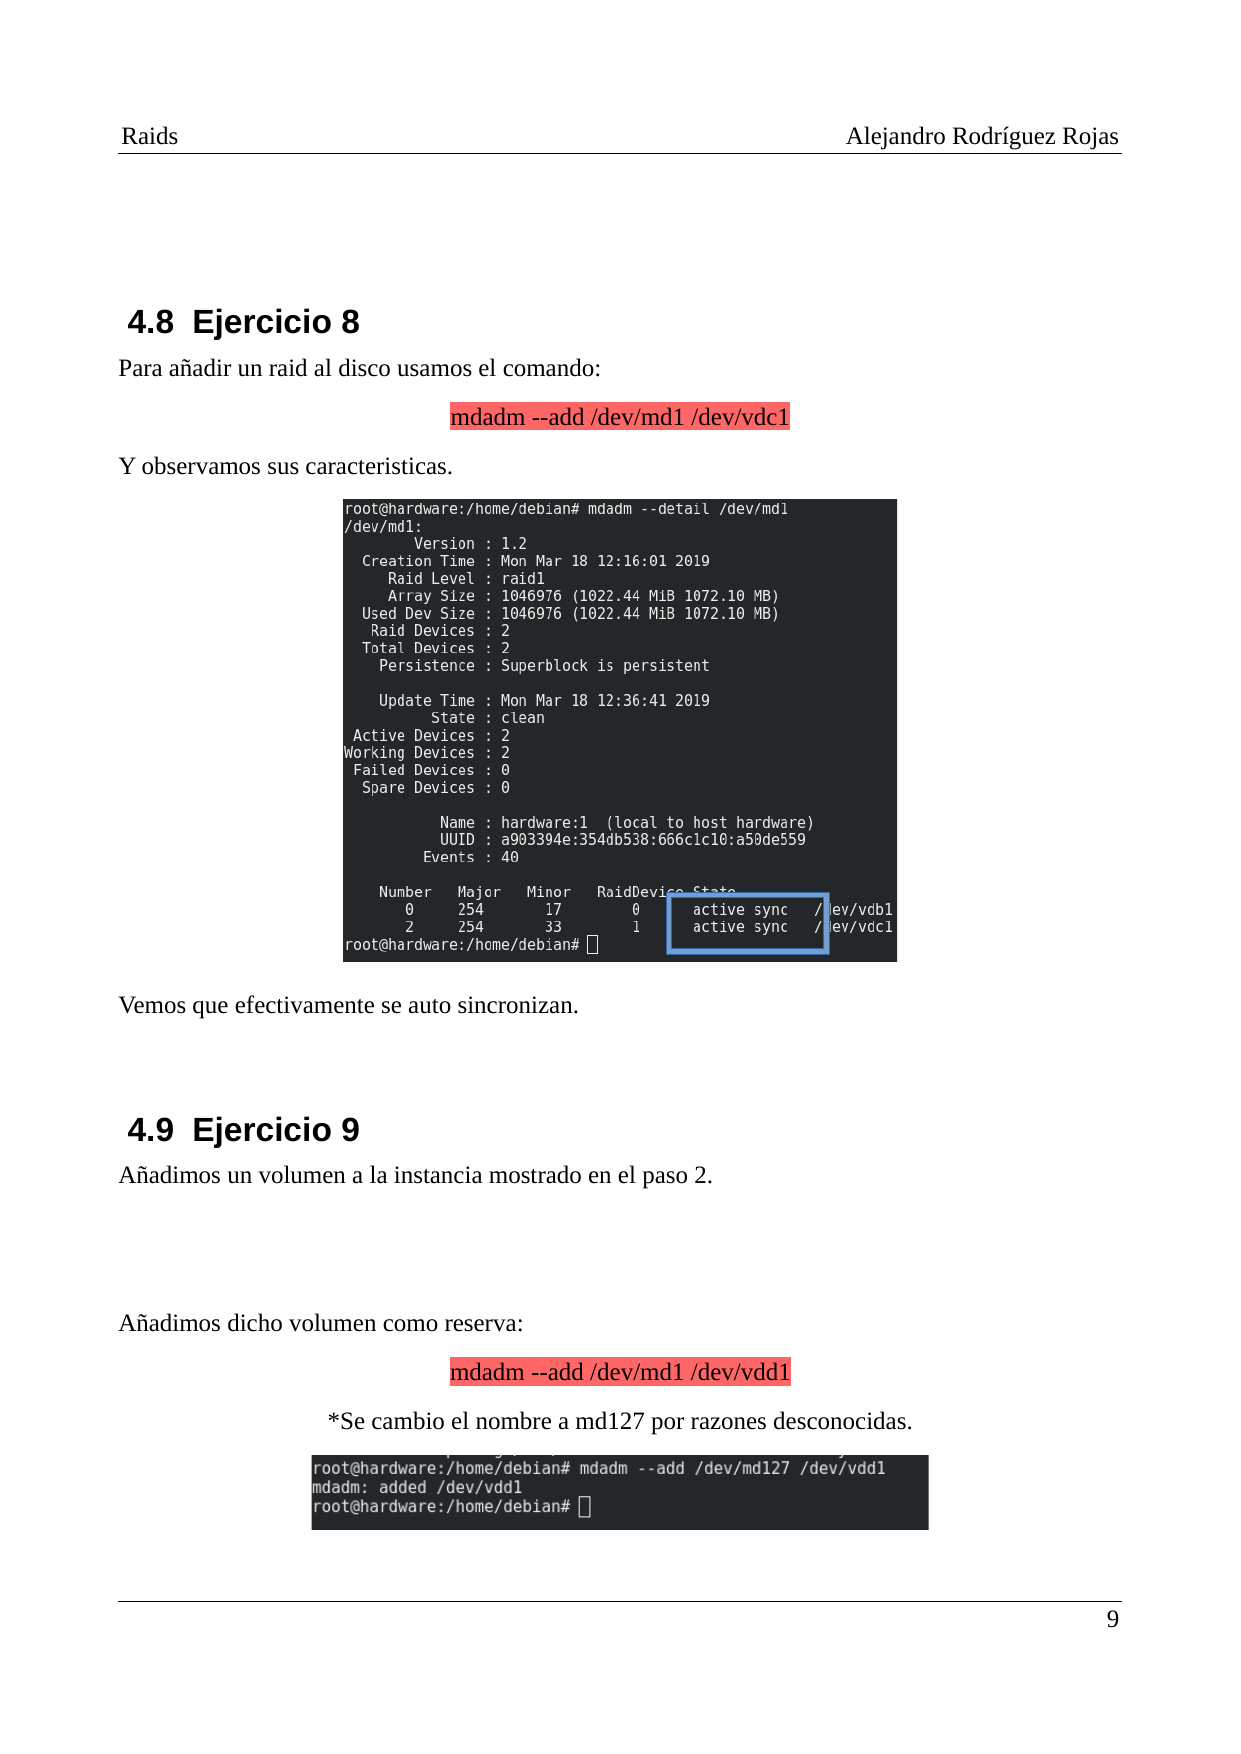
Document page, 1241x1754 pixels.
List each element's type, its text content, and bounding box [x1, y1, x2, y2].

text mdadm --add /dev/md1 /dev/vdc1 [118, 402, 1122, 430]
text Vemos que efectivamente se auto sincronizan. [118, 990, 1122, 1019]
subtitle Ejercicio 8 [118, 301, 1122, 340]
text Añadimos un volumen a la instancia mostrado en el paso 2. [118, 1161, 1122, 1189]
subtitle Ejercicio 9 [118, 1109, 1122, 1148]
text Y observamos sus caracteristicas. [118, 451, 1122, 479]
text Añadimos dicho volumen como reserva: [118, 1308, 1122, 1336]
text Para añadir un raid al disco usamos el comando: [118, 353, 1122, 381]
text mdadm --add /dev/md1 /dev/vdd1 [118, 1357, 1122, 1386]
text *Se cambio el nombre a md127 por razones desconocidas. [118, 1406, 1122, 1434]
